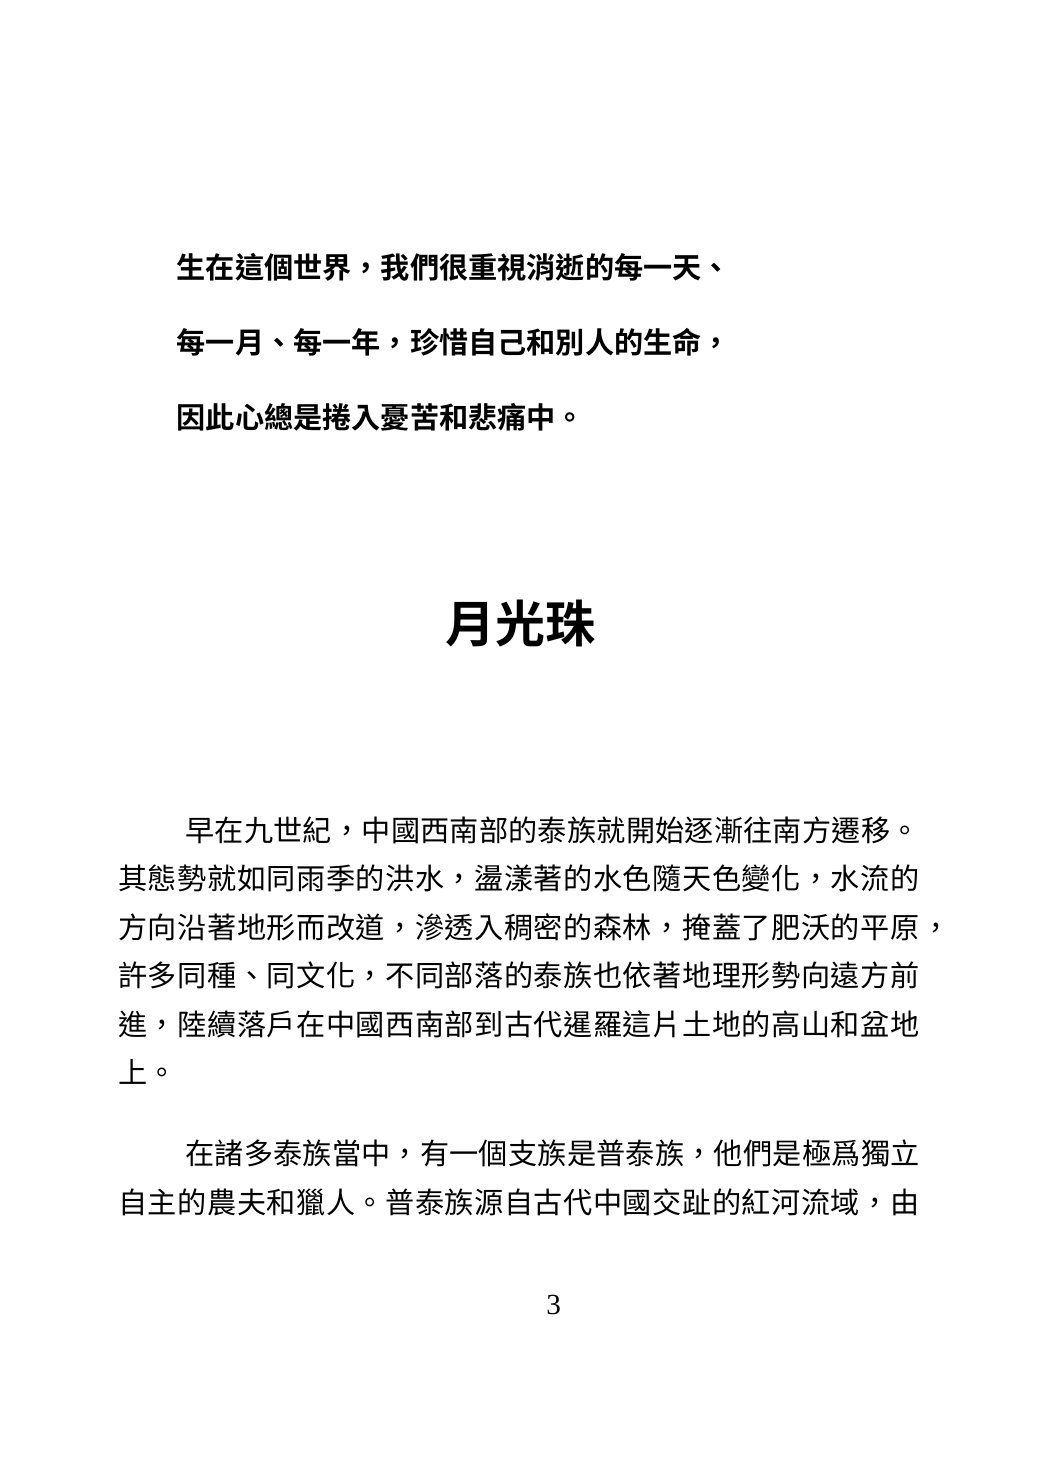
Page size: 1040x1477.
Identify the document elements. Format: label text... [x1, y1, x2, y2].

text 生在這個世界，我們很重視消逝的每一天、 [118, 245, 921, 287]
text 早在九世紀，中國西南部的泰族就開始逐漸往南方遷移。其態勢就如同雨季的洪水，盪漾著的水色隨天色變化，水流的方向沿著地形而改道，滲透入稠密的森林，掩蓋了肥沃的平原，許多同種、同文化，不同部落的泰族也依著地理形勢向遠方前進，陸續落戶在中國西南部到古代暹羅這片土地的高山和盆地上。 [118, 807, 921, 1092]
text 在諸多泰族當中，有一個支族是普泰族，他們是極爲獨立自主的農夫和獵人。普泰族源自古代中國交趾的紅河流域，由 [118, 1131, 921, 1222]
text 每一月、每一年，珍惜自己和別人的生命， [118, 320, 921, 362]
text 因此心總是捲入憂苦和悲痛中。 [118, 394, 921, 437]
subtitle 月光珠 [118, 584, 921, 657]
